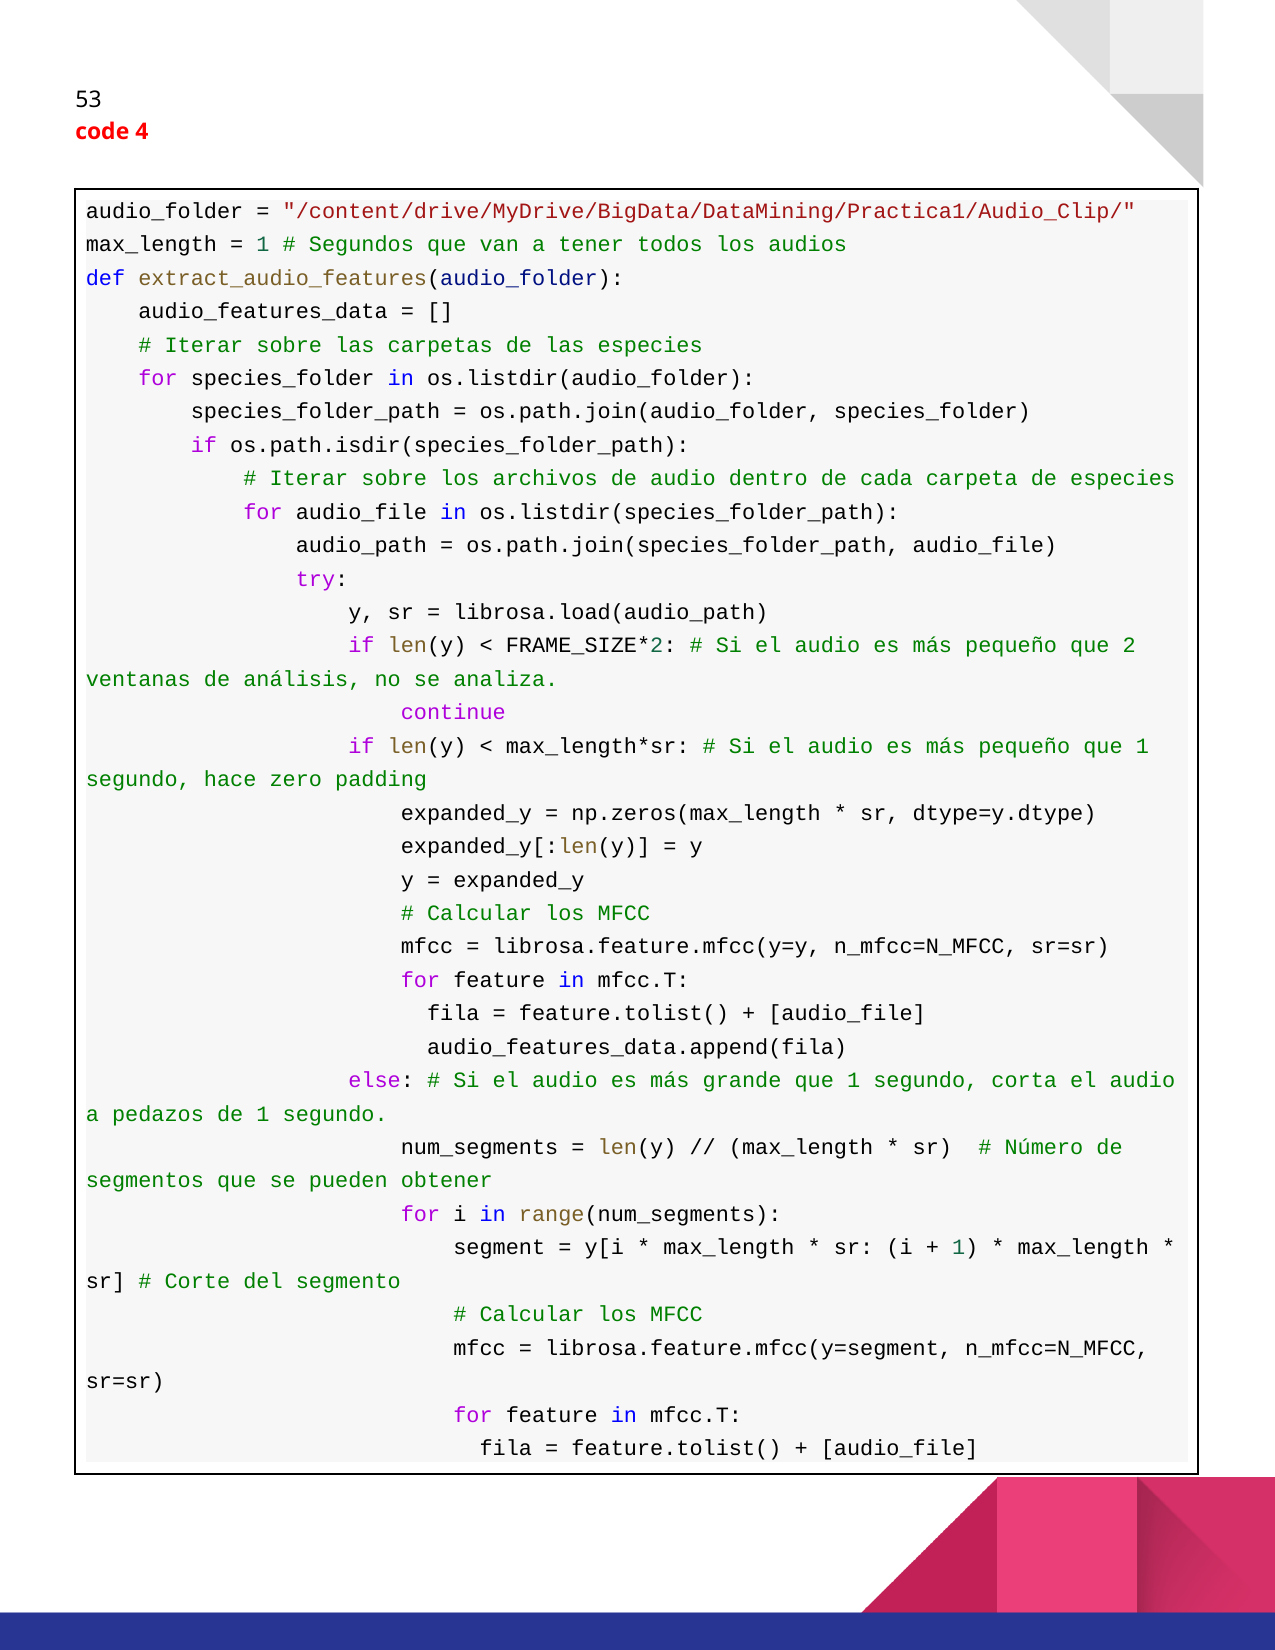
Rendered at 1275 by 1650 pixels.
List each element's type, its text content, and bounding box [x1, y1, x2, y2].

picture [0, 1475, 1275, 1650]
picture [1015, 0, 1204, 188]
text code 4 [75, 114, 1198, 146]
table_header audio_folder = "/content/drive/MyDrive/BigData/DataMining/Practica1/Audio_Clip/" max_length = 1 # Segundos que van a tener todos los audios def extract_audio_features(audio_folder): audio_features_data = [] # Iterar sobre las carpetas de las especies for species_folder in os.listdir(audio_folder): species_folder_path = os.path.join(audio_folder, species_folder) if os.path.isdir(species_folder_path): # Iterar sobre los archivos de audio dentro de cada carpeta de especies for audio_file in os.listdir(species_folder_path): audio_path = os.path.join(species_folder_path, audio_file) try: y, sr = librosa.load(audio_path) if len(y) < FRAME_SIZE*2: # Si el audio es más pequeño que 2 ventanas de análisis, no se analiza. continue if len(y) < max_length*sr: # Si el audio es más pequeño que 1 segundo, hace zero padding expanded_y = np.zeros(max_length * sr, dtype=y.dtype) expanded_y[:len(y)] = y y = expanded_y # Calcular los MFCC mfcc = librosa.feature.mfcc(y=y, n_mfcc=N_MFCC, sr=sr) for feature in mfcc.T: fila = feature.tolist() + [audio_file] audio_features_data.append(fila) else: # Si el audio es más grande que 1 segundo, corta el audio a pedazos de 1 segundo. num_segments = len(y) // (max_length * sr) # Número de segmentos que se pueden obtener for i in range(num_segments): segment = y[i * max_length * sr: (i + 1) * max_length * sr] # Corte del segmento # Calcular los MFCC mfcc = librosa.feature.mfcc(y=segment, n_mfcc=N_MFCC, sr=sr) for feature in mfcc.T: fila = feature.tolist() + [audio_file] [76, 190, 1197, 1472]
